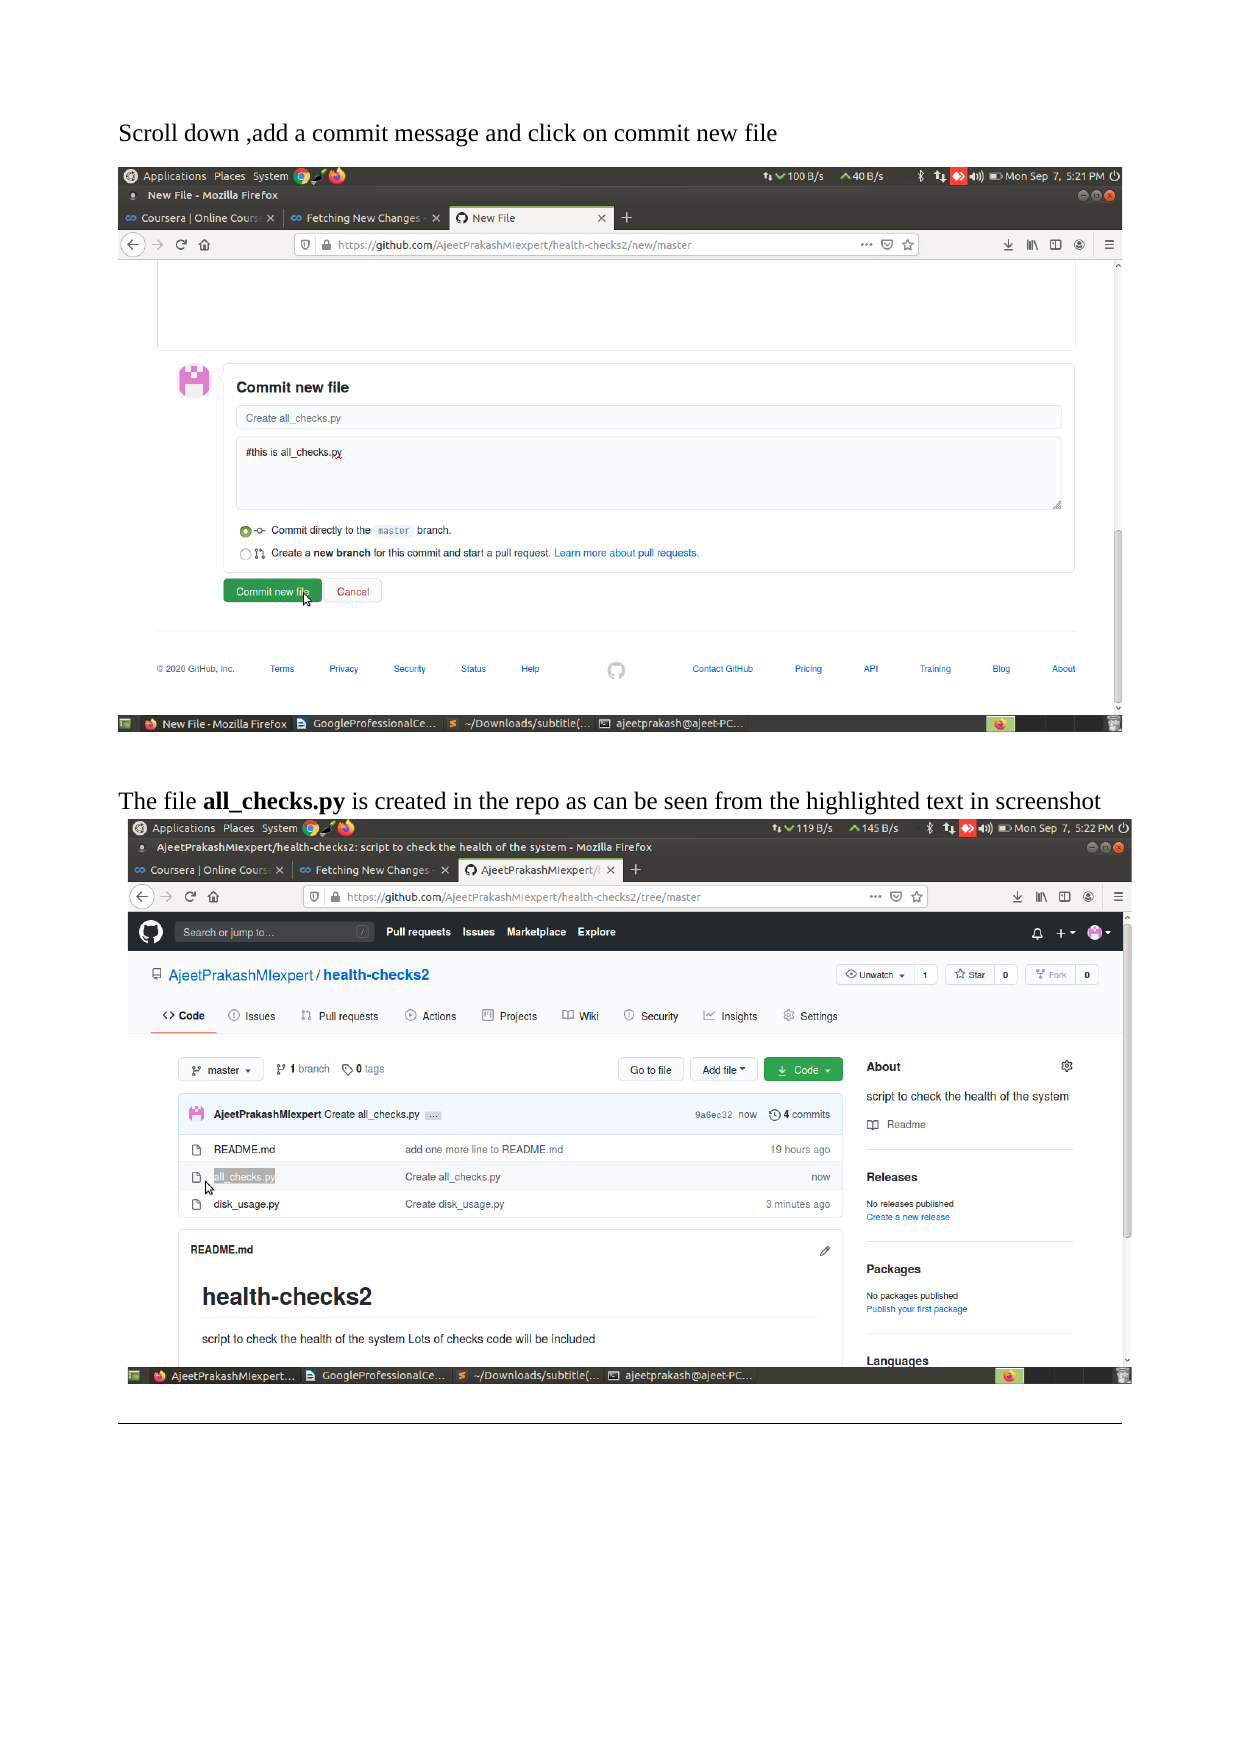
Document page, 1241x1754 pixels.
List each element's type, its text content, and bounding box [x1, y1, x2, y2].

picture [127, 819, 1132, 1384]
picture [118, 167, 1123, 732]
text Scroll down ,add a commit message and click on commit new file [118, 118, 1122, 147]
text The file all_checks.py is created in the repo as can be seen from the highlighted text in screenshot [118, 786, 1122, 815]
